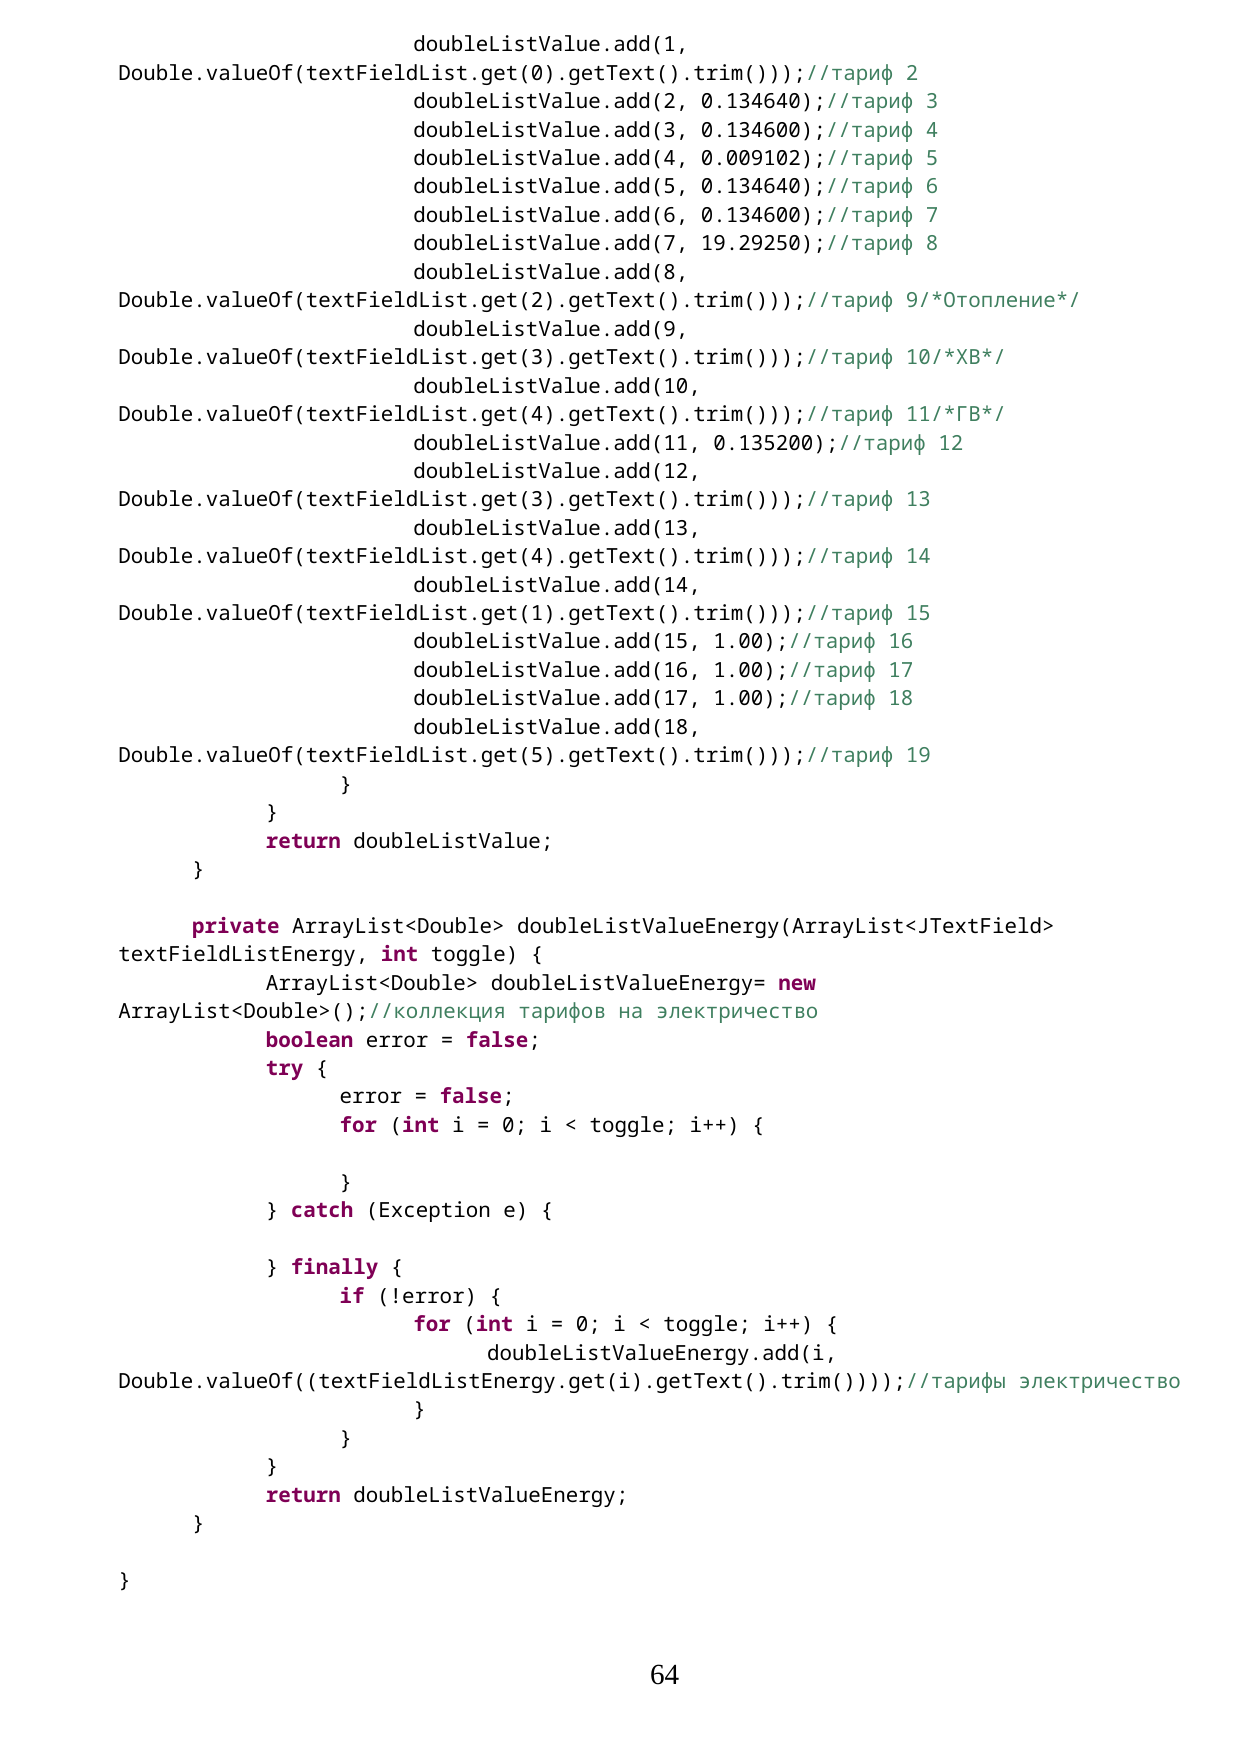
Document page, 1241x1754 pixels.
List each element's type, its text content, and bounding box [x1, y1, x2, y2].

text } [118, 1423, 1211, 1451]
text error = false; [118, 1082, 1211, 1110]
text } [118, 1451, 1211, 1480]
text } [118, 1394, 1211, 1423]
text return doubleListValue; [118, 826, 1211, 854]
text return doubleListValueEnergy; [118, 1480, 1211, 1508]
text doubleListValue.add(14, Double.valueOf(textFieldList.get(1).getText().trim()));//тариф 15 [118, 570, 1211, 627]
text doubleListValue.add(13, Double.valueOf(textFieldList.get(4).getText().trim()));//тариф 14 [118, 513, 1211, 570]
text doubleListValue.add(6, 0.134600);//тариф 7 [118, 200, 1211, 228]
text doubleListValue.add(11, 0.135200);//тариф 12 [118, 428, 1211, 456]
text doubleListValue.add(10, Double.valueOf(textFieldList.get(4).getText().trim()));//тариф 11/*ГВ*/ [118, 371, 1211, 428]
text if (!error) { [118, 1281, 1211, 1309]
text try { [118, 1053, 1211, 1082]
text doubleListValue.add(2, 0.134640);//тариф 3 [118, 86, 1211, 115]
text doubleListValue.add(4, 0.009102);//тариф 5 [118, 143, 1211, 172]
text doubleListValue.add(17, 1.00);//тариф 18 [118, 683, 1211, 712]
text doubleListValue.add(18, Double.valueOf(textFieldList.get(5).getText().trim()));//тариф 19 [118, 712, 1211, 769]
text doubleListValueEnergy.add(i, Double.valueOf((textFieldListEnergy.get(i).getText().trim())));//тарифы электричество [118, 1338, 1211, 1394]
text doubleListValue.add(8, Double.valueOf(textFieldList.get(2).getText().trim()));//тариф 9/*Отопление*/ [118, 257, 1211, 314]
text for (int i = 0; i < toggle; i++) { [118, 1110, 1211, 1138]
text doubleListValue.add(12, Double.valueOf(textFieldList.get(3).getText().trim()));//тариф 13 [118, 456, 1211, 513]
text doubleListValue.add(5, 0.134640);//тариф 6 [118, 172, 1211, 200]
text doubleListValue.add(1, Double.valueOf(textFieldList.get(0).getText().trim()));//тариф 2 [118, 29, 1211, 86]
text private ArrayList<Double> doubleListValueEnergy(ArrayList<JTextField> textFieldListEnergy, int toggle) { [118, 911, 1211, 968]
text doubleListValue.add(3, 0.134600);//тариф 4 [118, 115, 1211, 143]
text doubleListValue.add(16, 1.00);//тариф 17 [118, 655, 1211, 683]
text } finally { [118, 1252, 1211, 1281]
text } [118, 769, 1211, 797]
text ArrayList<Double> doubleListValueEnergy= new ArrayList<Double>();//коллекция тарифов на электричество [118, 968, 1211, 1025]
text } catch (Exception e) { [118, 1195, 1211, 1224]
text boolean error = false; [118, 1025, 1211, 1053]
text } [118, 797, 1211, 826]
text doubleListValue.add(15, 1.00);//тариф 16 [118, 627, 1211, 655]
text } [118, 1508, 1211, 1537]
text } [118, 854, 1211, 883]
text doubleListValue.add(9, Double.valueOf(textFieldList.get(3).getText().trim()));//тариф 10/*ХВ*/ [118, 314, 1211, 371]
text for (int i = 0; i < toggle; i++) { [118, 1309, 1211, 1338]
text doubleListValue.add(7, 19.29250);//тариф 8 [118, 228, 1211, 257]
text } [118, 1167, 1211, 1195]
text } [118, 1565, 1211, 1593]
